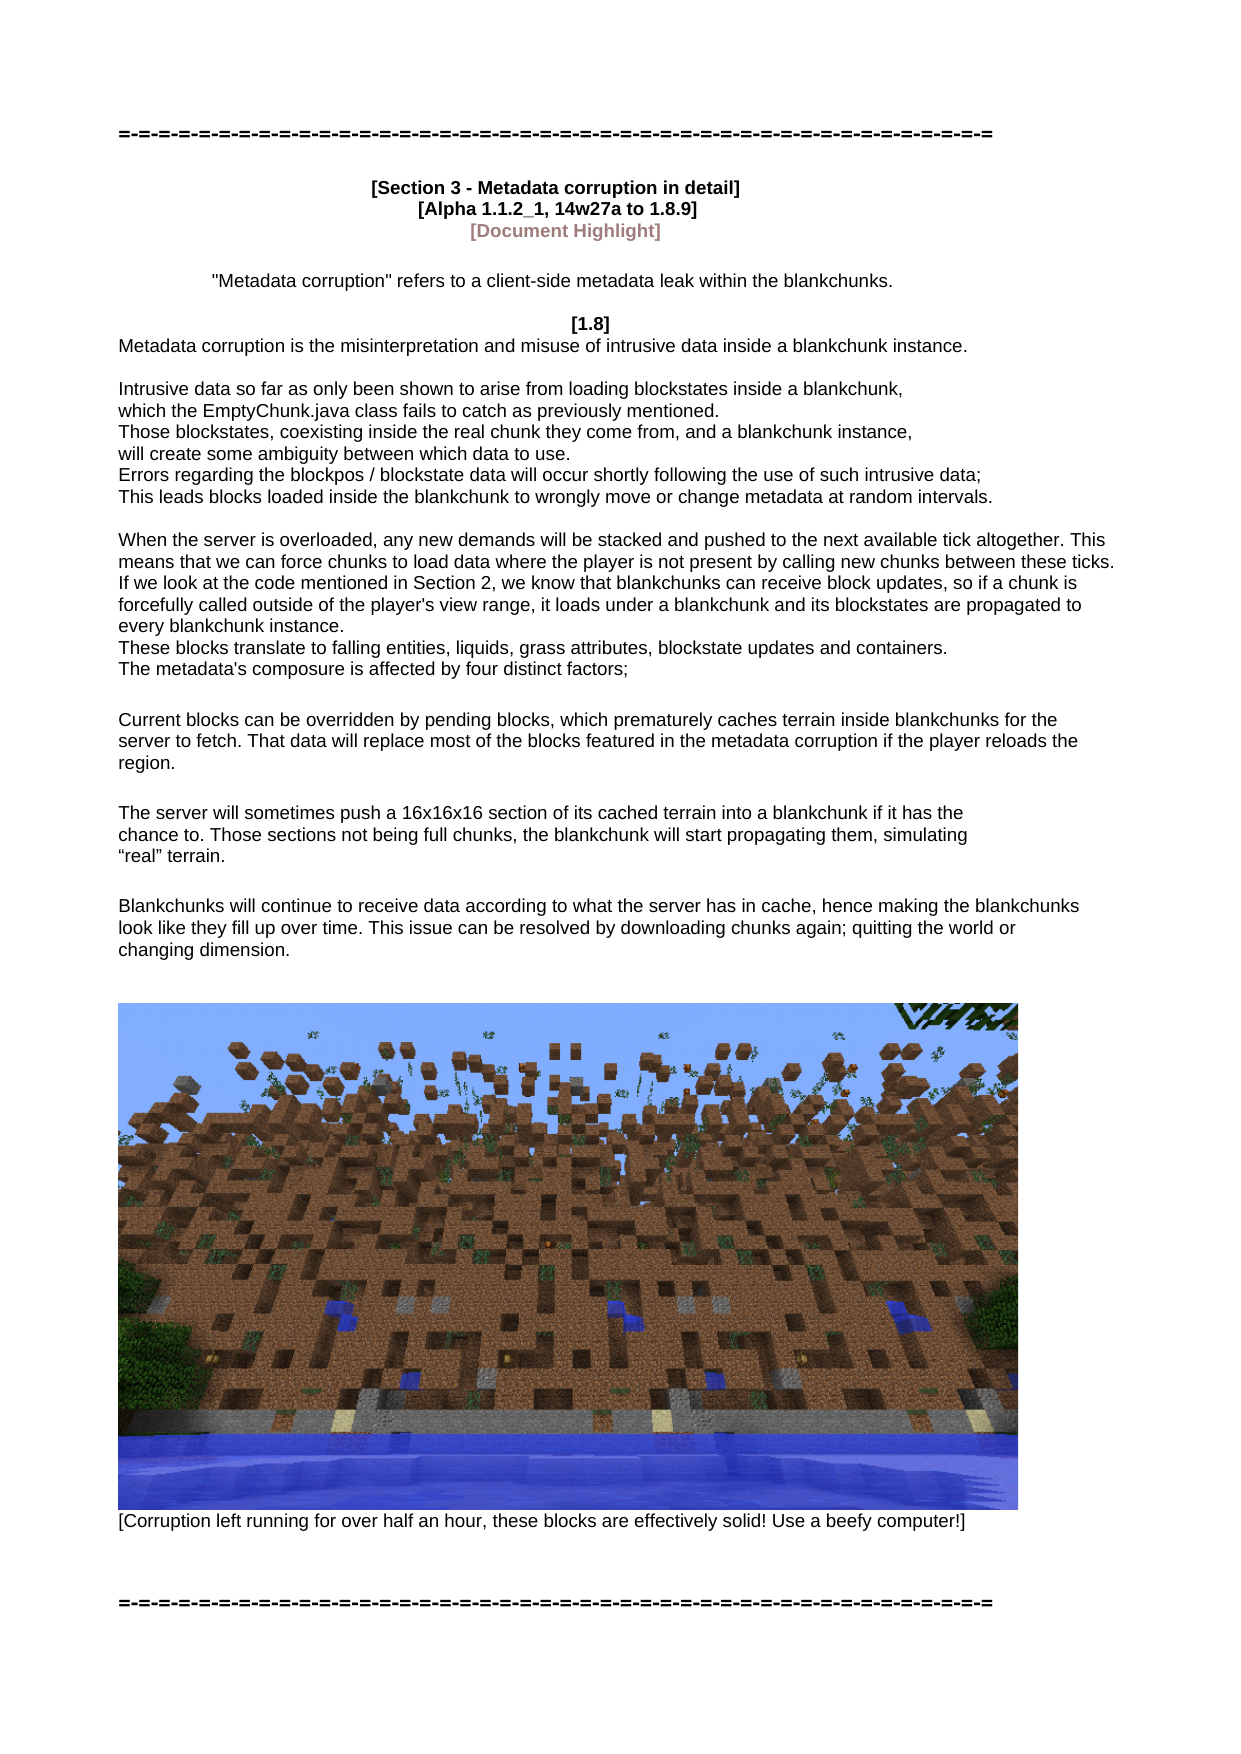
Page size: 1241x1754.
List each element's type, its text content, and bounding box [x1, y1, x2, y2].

text =-=-=-=-=-=-=-=-=-=-=-=-=-=-=-=-=-=-=-=-=-=-=-=-=-=-=-=-=-=-=-=-=-=-=-=-=-=-=-=-=-=-=-= [118, 1587, 1122, 1617]
text [Corruption left running for over half an hour, these blocks are effectively solid! Use a beefy computer!] [118, 1509, 1089, 1531]
text Current blocks can be overridden by pending blocks, which prematurely caches terrain inside blankchunks for the server to fetch. That data will replace most of the blocks featured in the metadata corruption if the player reloads the region. [118, 708, 1088, 773]
text "Metadata corruption" refers to a client-side metadata leak within the blankchunks. [1.8] Metadata corruption is the misinterpretation and misuse of intrusive data inside a blankchunk instance. Intrusive data so far as only been shown to arise from loading blockstates inside a blankchunk, which the EmptyChunk.java class fails to catch as previously mentioned. Those blockstates, coexisting inside the real chunk they come from, and a blankchunk instance, will create some ambiguity between which data to use. Errors regarding the blockpos / blockstate data will occur shortly following the use of such intrusive data; This leads blocks loaded inside the blankchunk to wrongly move or change metadata at random intervals. When the server is overloaded, any new demands will be stacked and pushed to the next available tick altogether. This means that we can force chunks to load data where the player is not present by calling new chunks between these ticks. If we look at the code mentioned in Section 2, we know that blankchunks can receive block updates, so if a chunk is forcefully called outside of the player's view range, it loads under a blankchunk and its blockstates are propagated to every blankchunk instance. These blocks translate to falling entities, liquids, grass attributes, blockstate updates and containers. The metadata's composure is affected by four distinct factors; [118, 270, 1124, 680]
text Blankchunks will continue to receive data according to what the server has in cache, hence making the blankchunks look like they fill up over time. This issue can be resolved by downloading chunks again; quitting the world or changing dimension. [118, 895, 1089, 1509]
text =-=-=-=-=-=-=-=-=-=-=-=-=-=-=-=-=-=-=-=-=-=-=-=-=-=-=-=-=-=-=-=-=-=-=-=-=-=-=-=-=-=-=-= [118, 118, 1122, 149]
text The server will sometimes push a 16x16x16 section of its cached terrain into a blankchunk if it has the chance to. Those sections not being full chunks, the blankchunk will start propagating them, simulating “real” terrain. [118, 802, 1005, 867]
text [Section 3 - Metadata corruption in detail] [Alpha 1.1.2_1, 14w27a to 1.8.9] [Document Highlight] [371, 149, 1124, 241]
